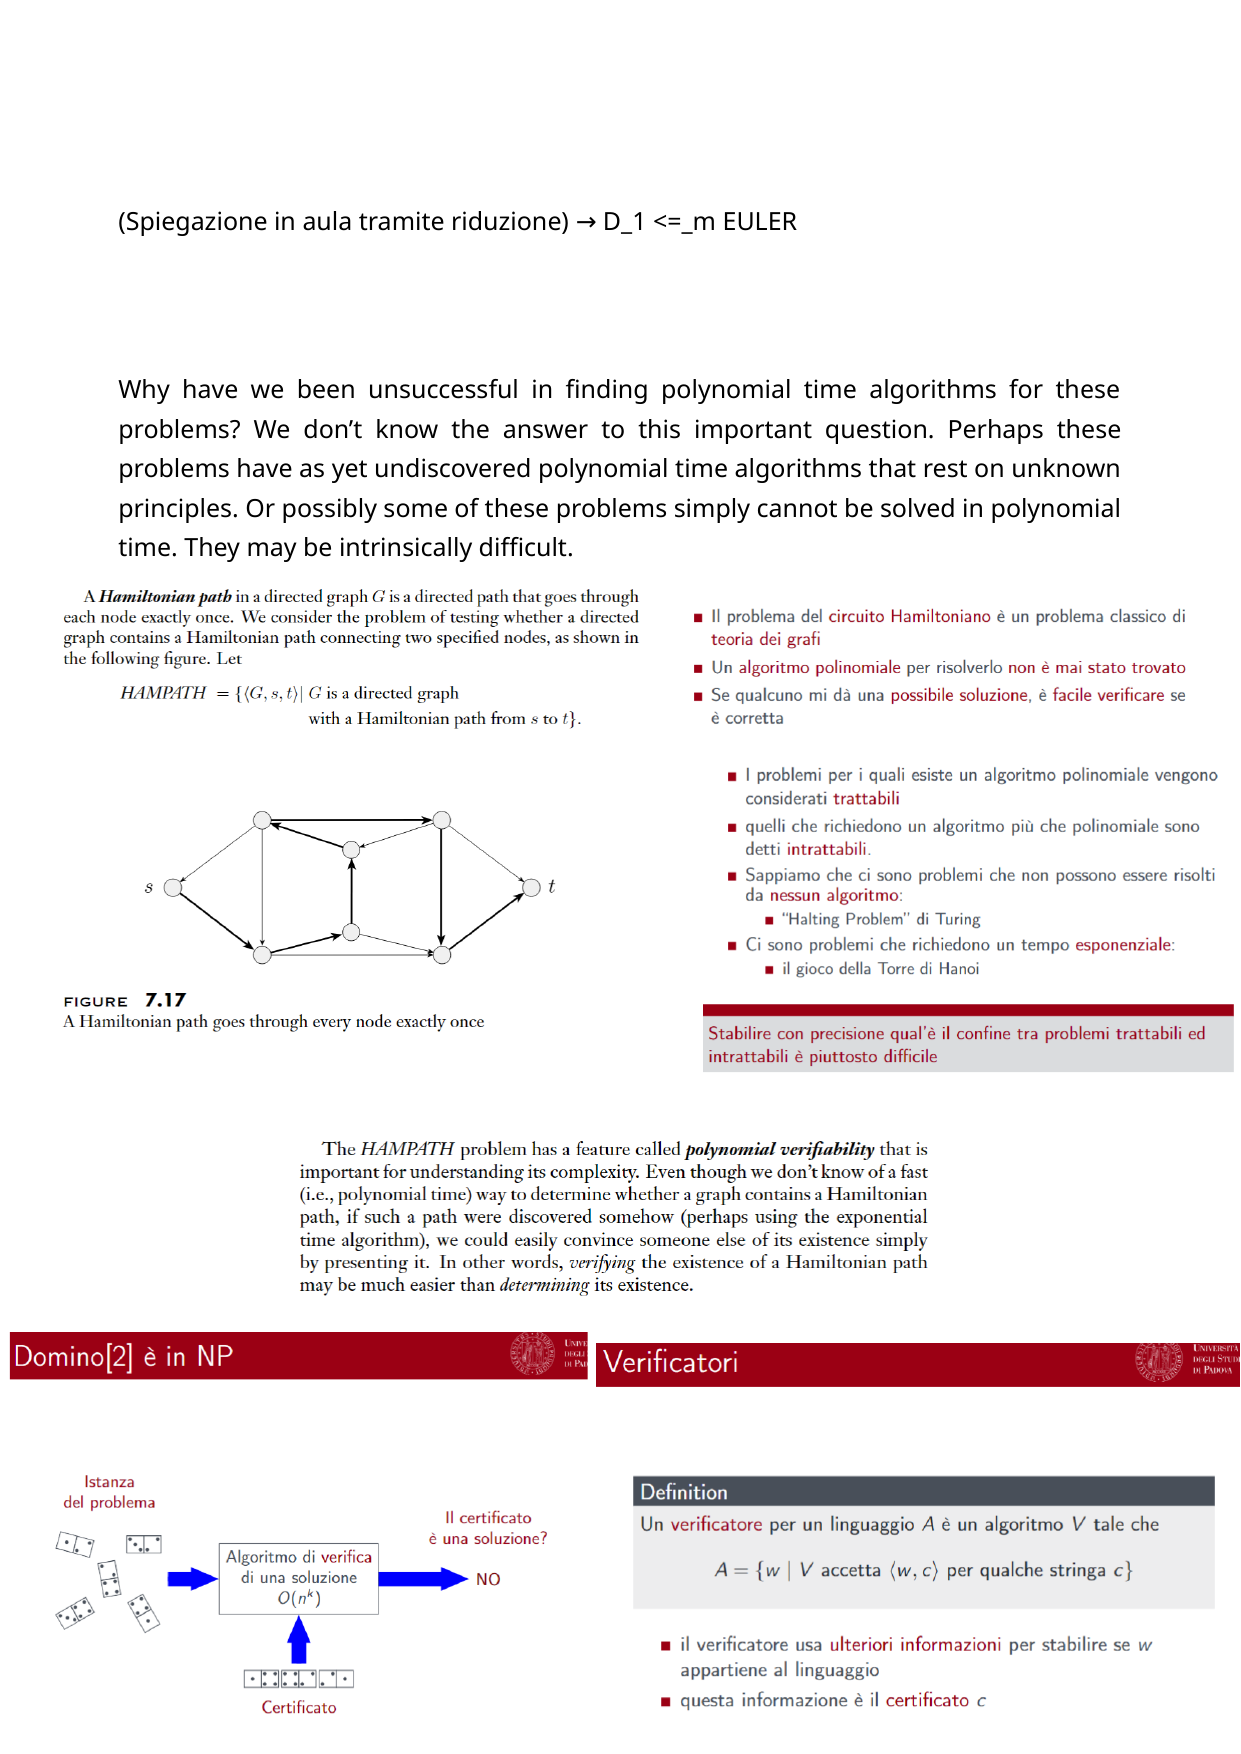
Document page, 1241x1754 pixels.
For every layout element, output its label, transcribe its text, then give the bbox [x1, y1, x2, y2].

picture [298, 1136, 930, 1296]
text (Spiegazione in aula tramite riduzione) → D_1 <=_m EULER [118, 204, 1122, 238]
picture [50, 587, 648, 1042]
text Why have we been unsuccessful in finding polynomial time algorithms for these problems? We don’t know the answer to this important question. Perhaps these problems have as yet undiscovered polynomial time algorithms that rest on unknown principles. Or possibly some of these problems simply cannot be solved in polynomial time. They may be intrinsically difficult. [118, 372, 1122, 564]
picture [703, 766, 1240, 1078]
picture [686, 597, 1193, 742]
picture [9, 1332, 588, 1728]
picture [596, 1343, 1240, 1725]
